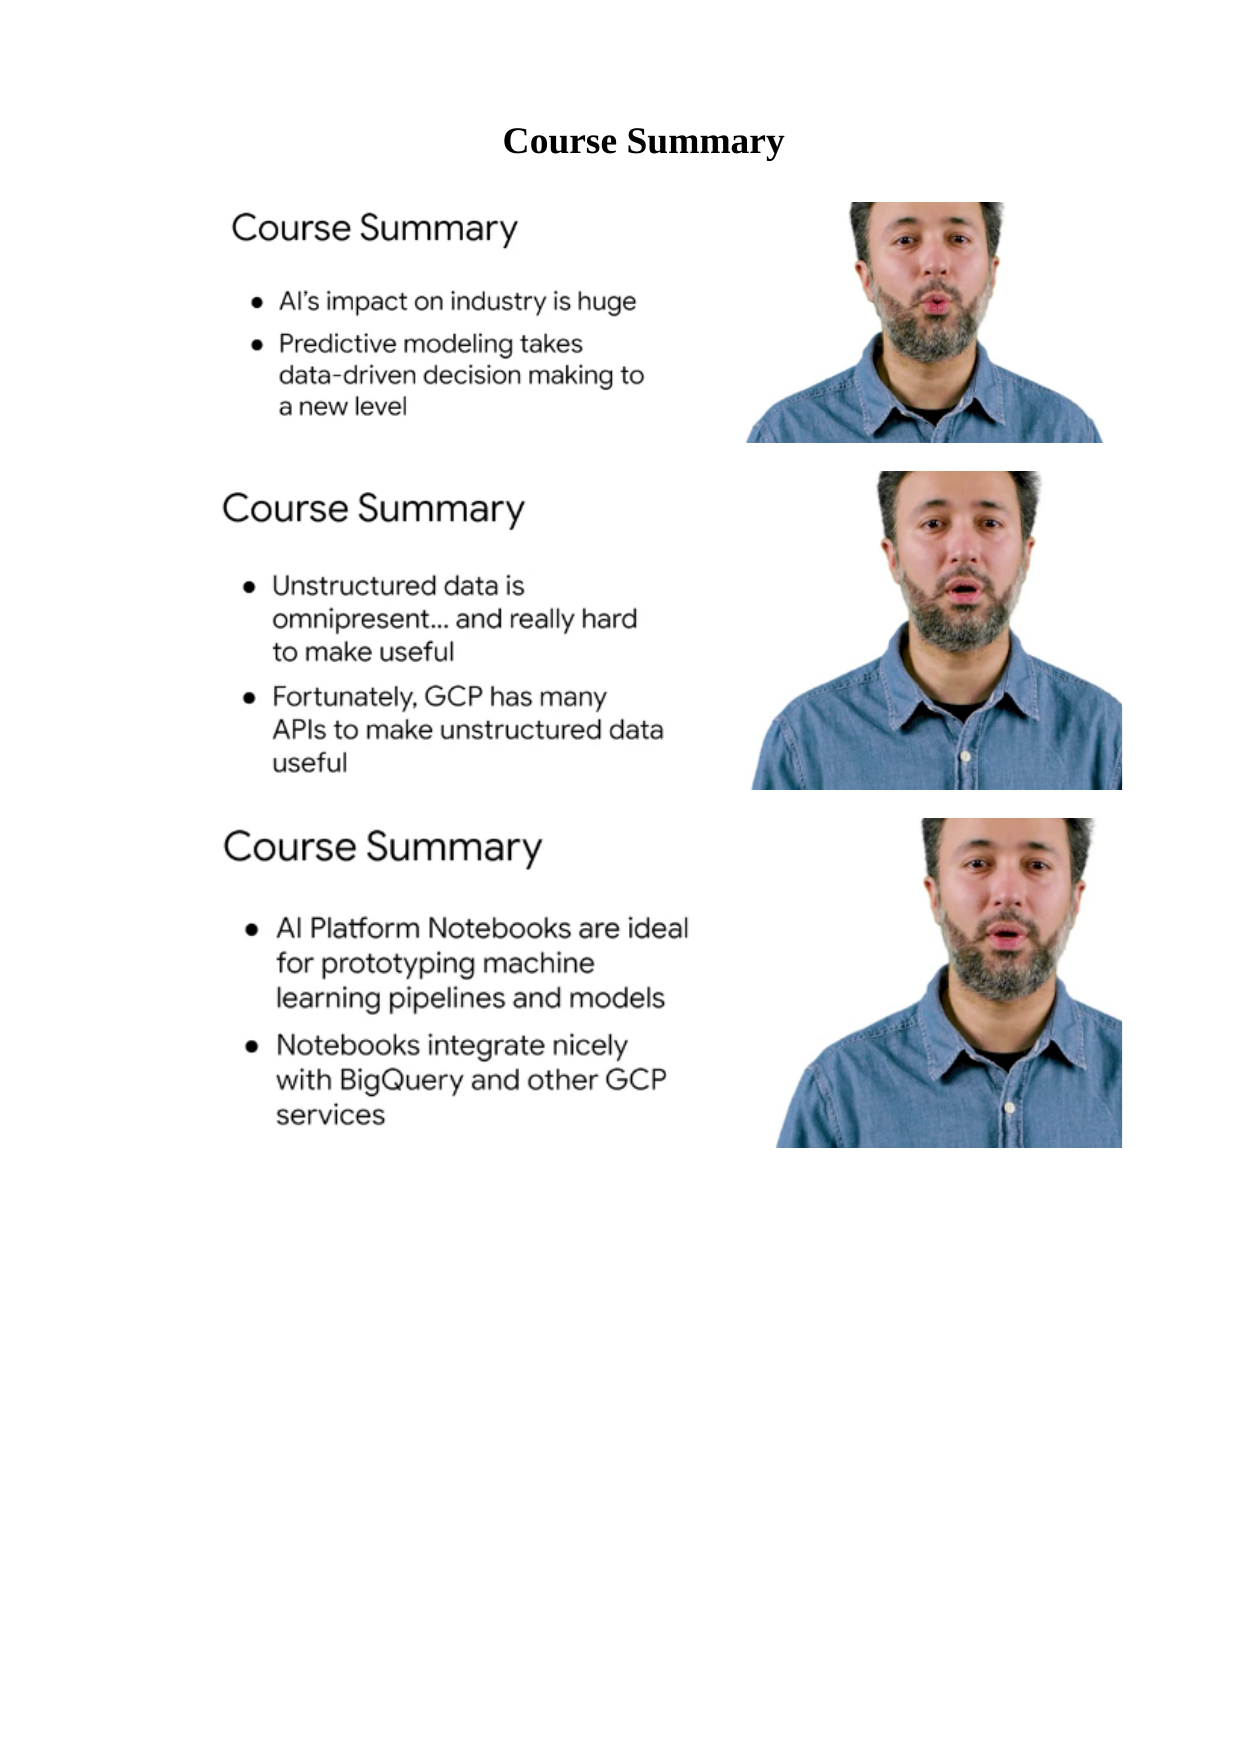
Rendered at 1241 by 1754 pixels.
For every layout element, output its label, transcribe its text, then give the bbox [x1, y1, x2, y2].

picture [118, 818, 1123, 1148]
picture [118, 202, 1123, 443]
picture [118, 471, 1123, 790]
subtitle Course Summary [118, 118, 1122, 161]
